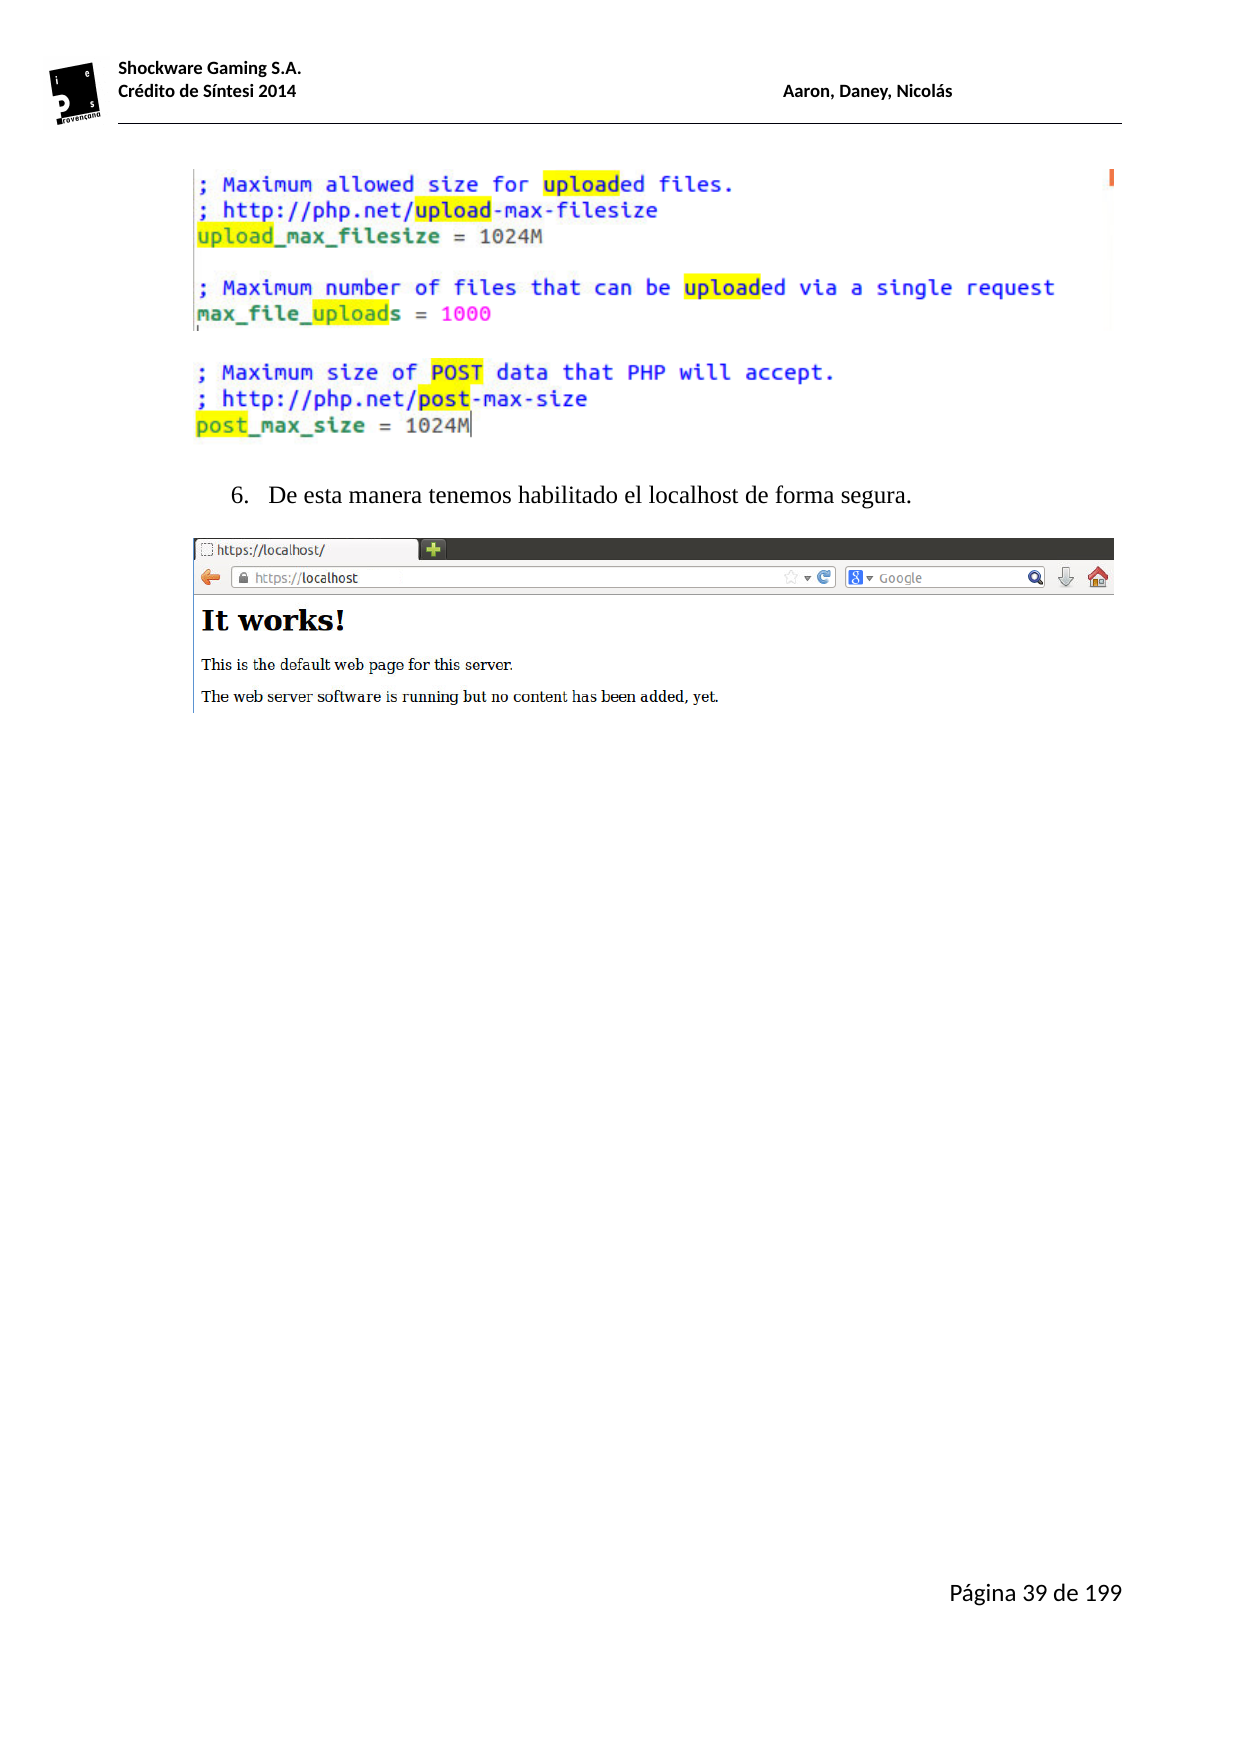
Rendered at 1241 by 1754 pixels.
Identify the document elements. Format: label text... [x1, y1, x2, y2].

picture [193, 358, 1114, 452]
picture [43, 56, 110, 130]
list De esta manera tenemos habilitado el localhost de forma segura. [231, 481, 1122, 509]
picture [193, 538, 1114, 713]
picture [193, 169, 1114, 331]
